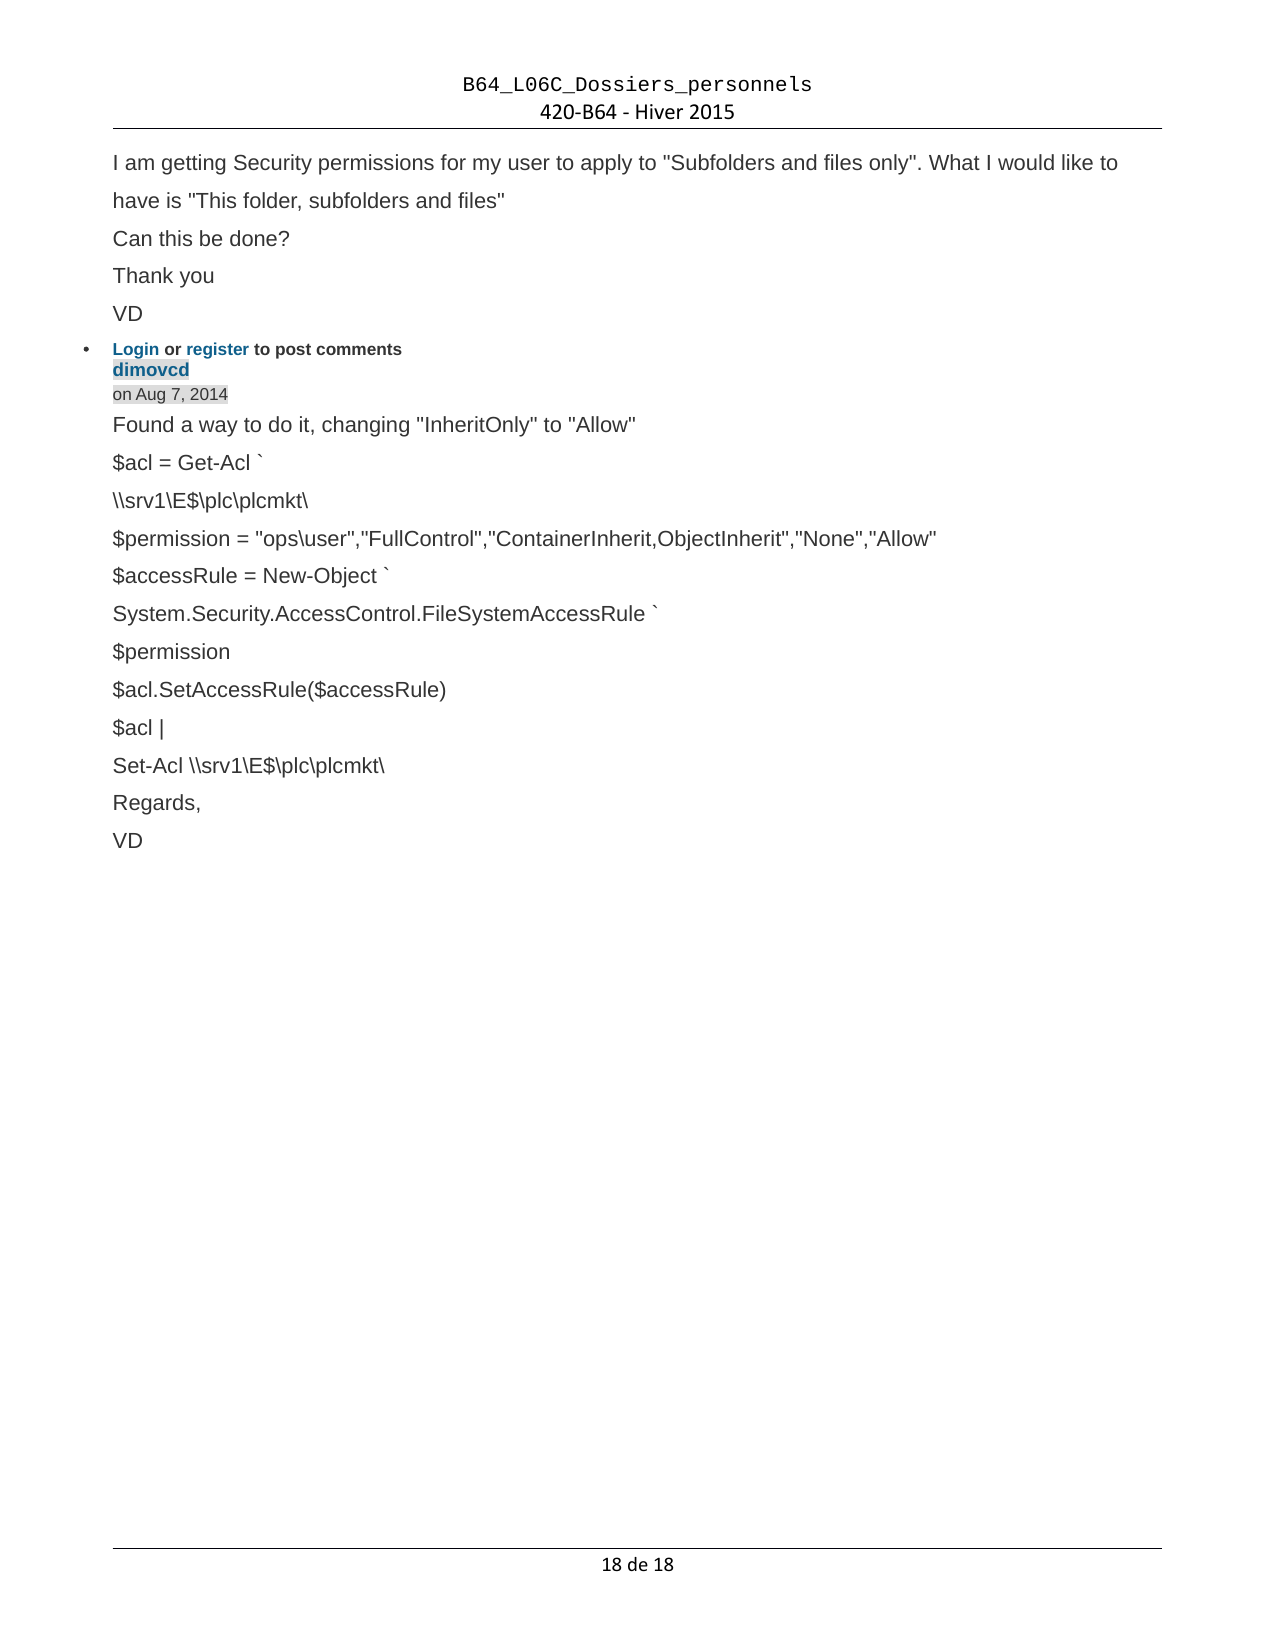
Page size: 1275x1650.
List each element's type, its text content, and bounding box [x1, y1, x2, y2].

list Login or register to post comments [112, 339, 1162, 359]
text I am getting Security permissions for my user to apply to "Subfolders and files only". What I would like to have is "This folder, subfolders and files" Can this be done? [112, 150, 1162, 251]
text VD [112, 828, 1162, 853]
text on Aug 7, 2014 [112, 385, 1162, 404]
text Regards, [112, 790, 1162, 816]
text dimovcd [112, 359, 1162, 380]
text $acl = Get-Acl ` \\srv1\E$\plc\plcmkt\ $permission = "ops\user","FullControl","ContainerInherit,ObjectInherit","None","Allow" $accessRule = New-Object ` System.Security.AccessControl.FileSystemAccessRule ` $permission $acl.SetAccessRule($accessRule) $acl | Set-Acl \\srv1\E$\plc\plcmkt\ [112, 450, 1162, 778]
text Found a way to do it, changing "InheritOnly" to "Allow" [112, 412, 1162, 437]
text VD [112, 301, 1162, 326]
text Thank you [112, 263, 1162, 289]
